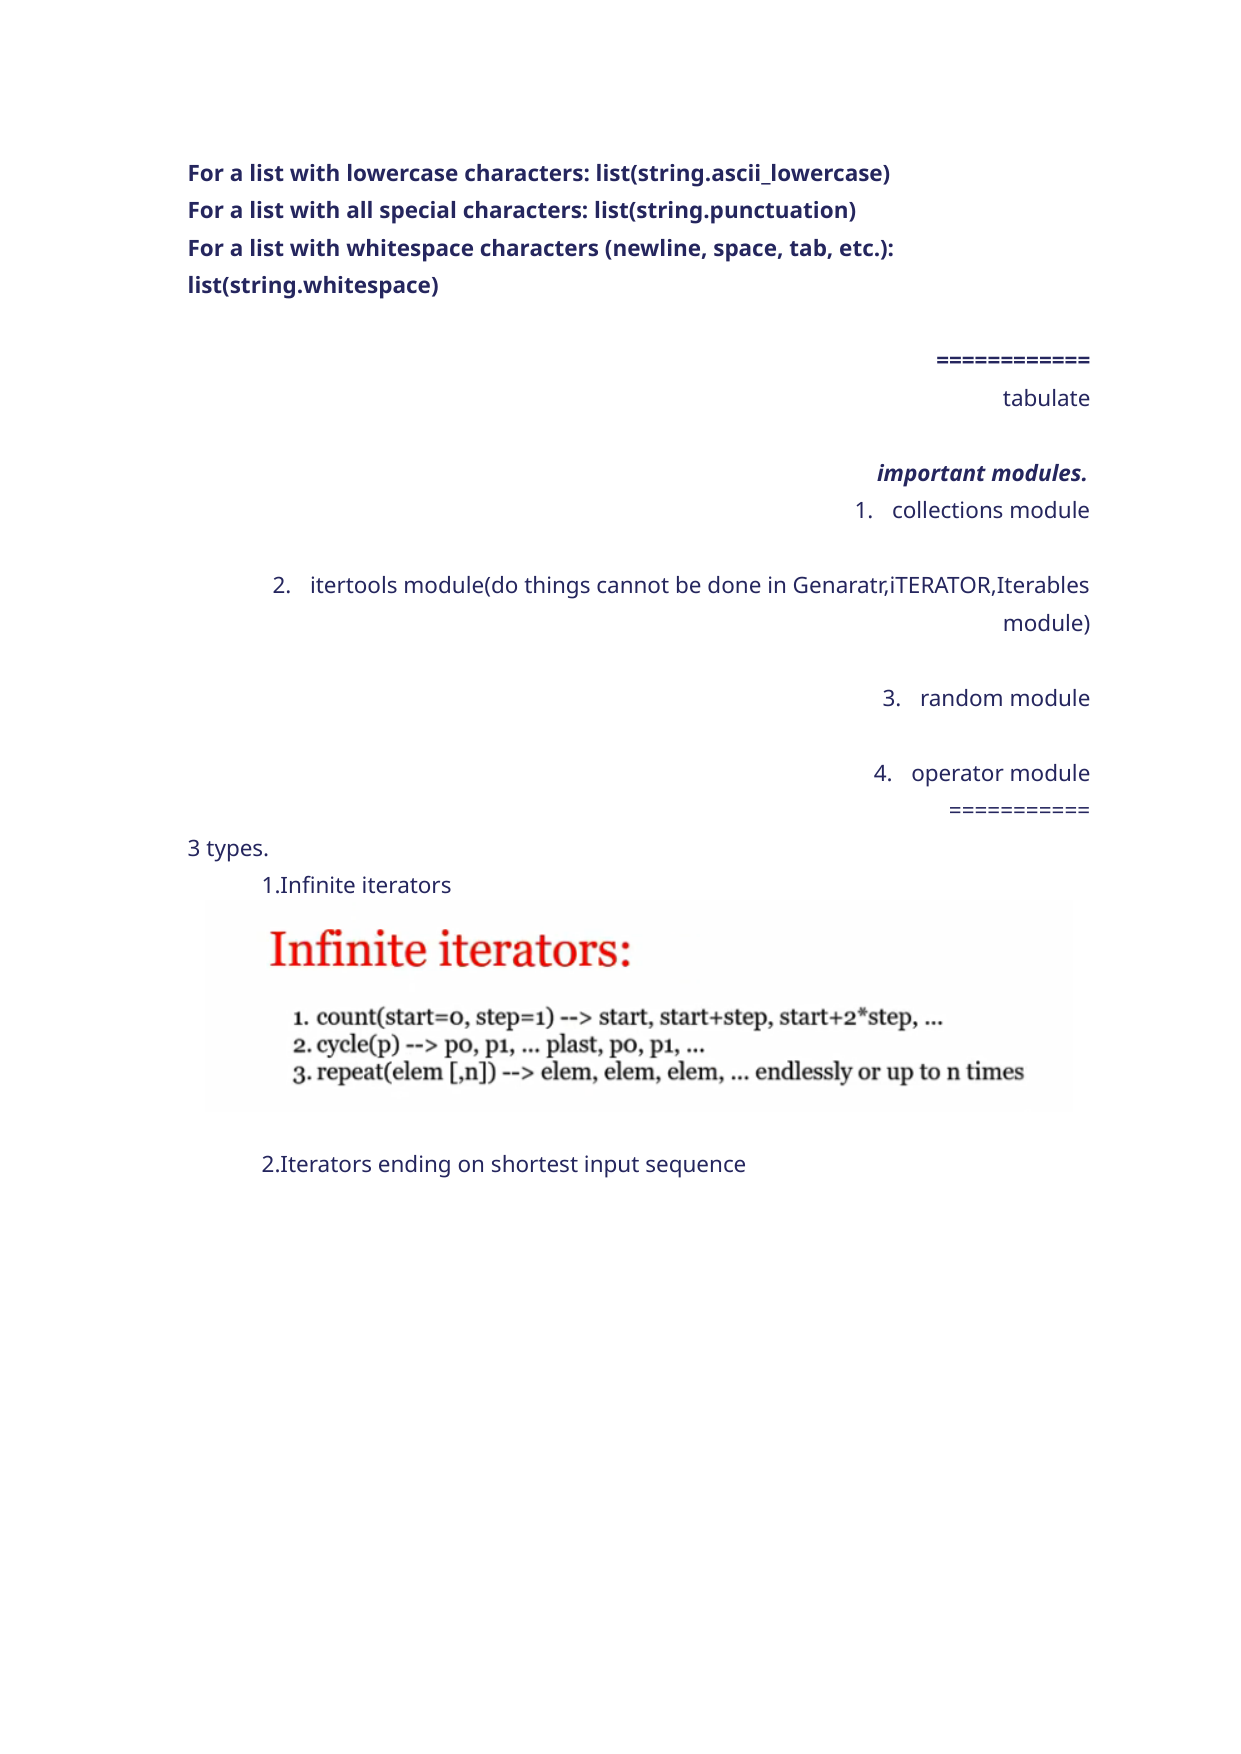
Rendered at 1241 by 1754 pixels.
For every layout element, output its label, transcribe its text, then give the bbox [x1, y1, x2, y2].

text important modules. [187, 450, 1090, 487]
text For a list with all special characters: list(string.punctuation) [187, 187, 1090, 225]
text ============ [187, 337, 1090, 375]
list collections module [225, 487, 1090, 525]
text tabulate [187, 375, 1090, 412]
text =========== [187, 787, 1090, 825]
list operator module [225, 750, 1090, 787]
text For a list with lowercase characters: list(string.ascii_lowercase) [187, 150, 1090, 187]
text 2.Iterators ending on shortest input sequence [187, 1142, 1090, 1179]
text For a list with whitespace characters (newline, space, tab, etc.): list(string.whitespace) [187, 225, 1090, 300]
picture [204, 900, 1074, 1112]
text 1.Infinite iterators [187, 862, 1090, 900]
text 3 types. [187, 825, 1090, 862]
list itertools module(do things cannot be done in Genaratr,iTERATOR,Iterables module) [225, 562, 1090, 637]
list random module [225, 675, 1090, 712]
